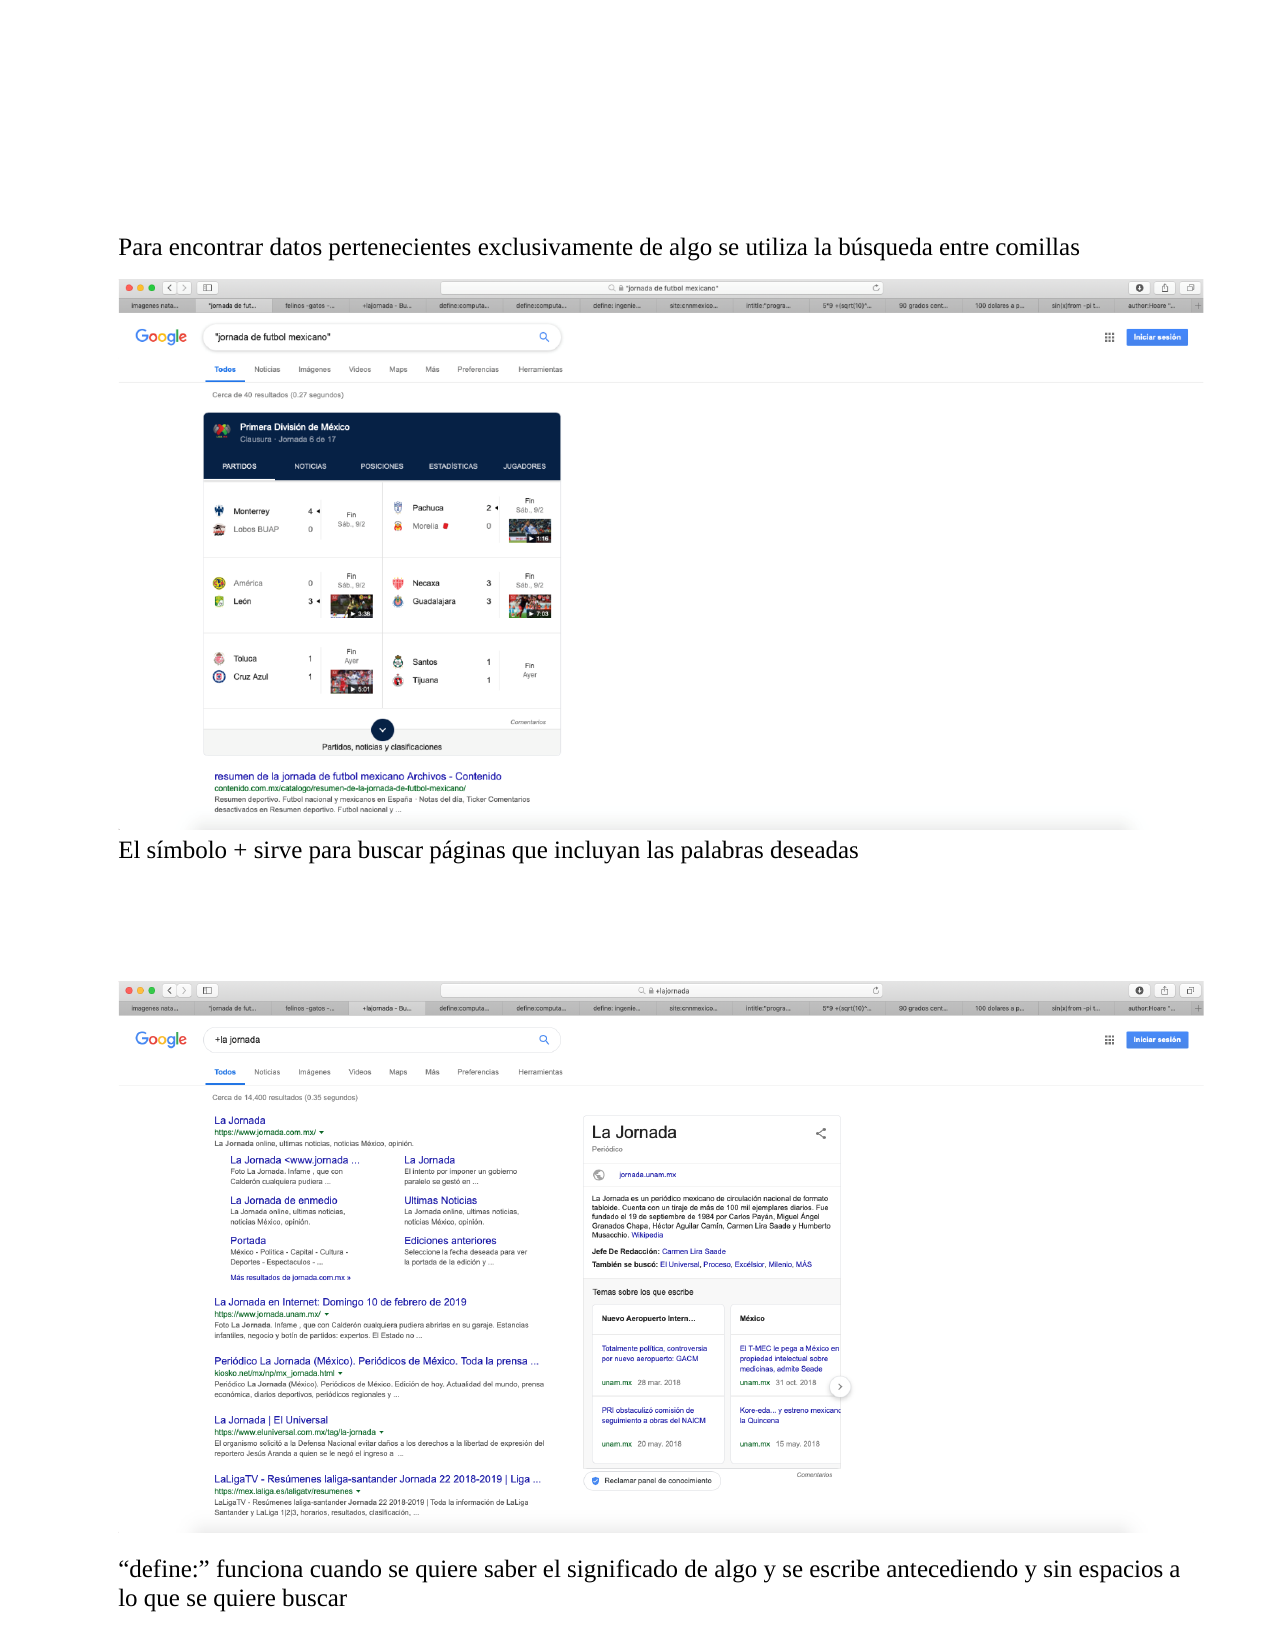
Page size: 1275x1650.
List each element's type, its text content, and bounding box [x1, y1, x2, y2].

text Para encontrar datos pertenecientes exclusivamente de algo se utiliza la búsqueda entre comillas [118, 232, 1205, 260]
text El símbolo + sirve para buscar páginas que incluyan las palabras deseadas [118, 375, 1205, 864]
text “define:” funciona cuando se quiere saber el significado de algo y se escribe antecediendo y sin espacios a lo que se quiere buscar [118, 1094, 1205, 1612]
